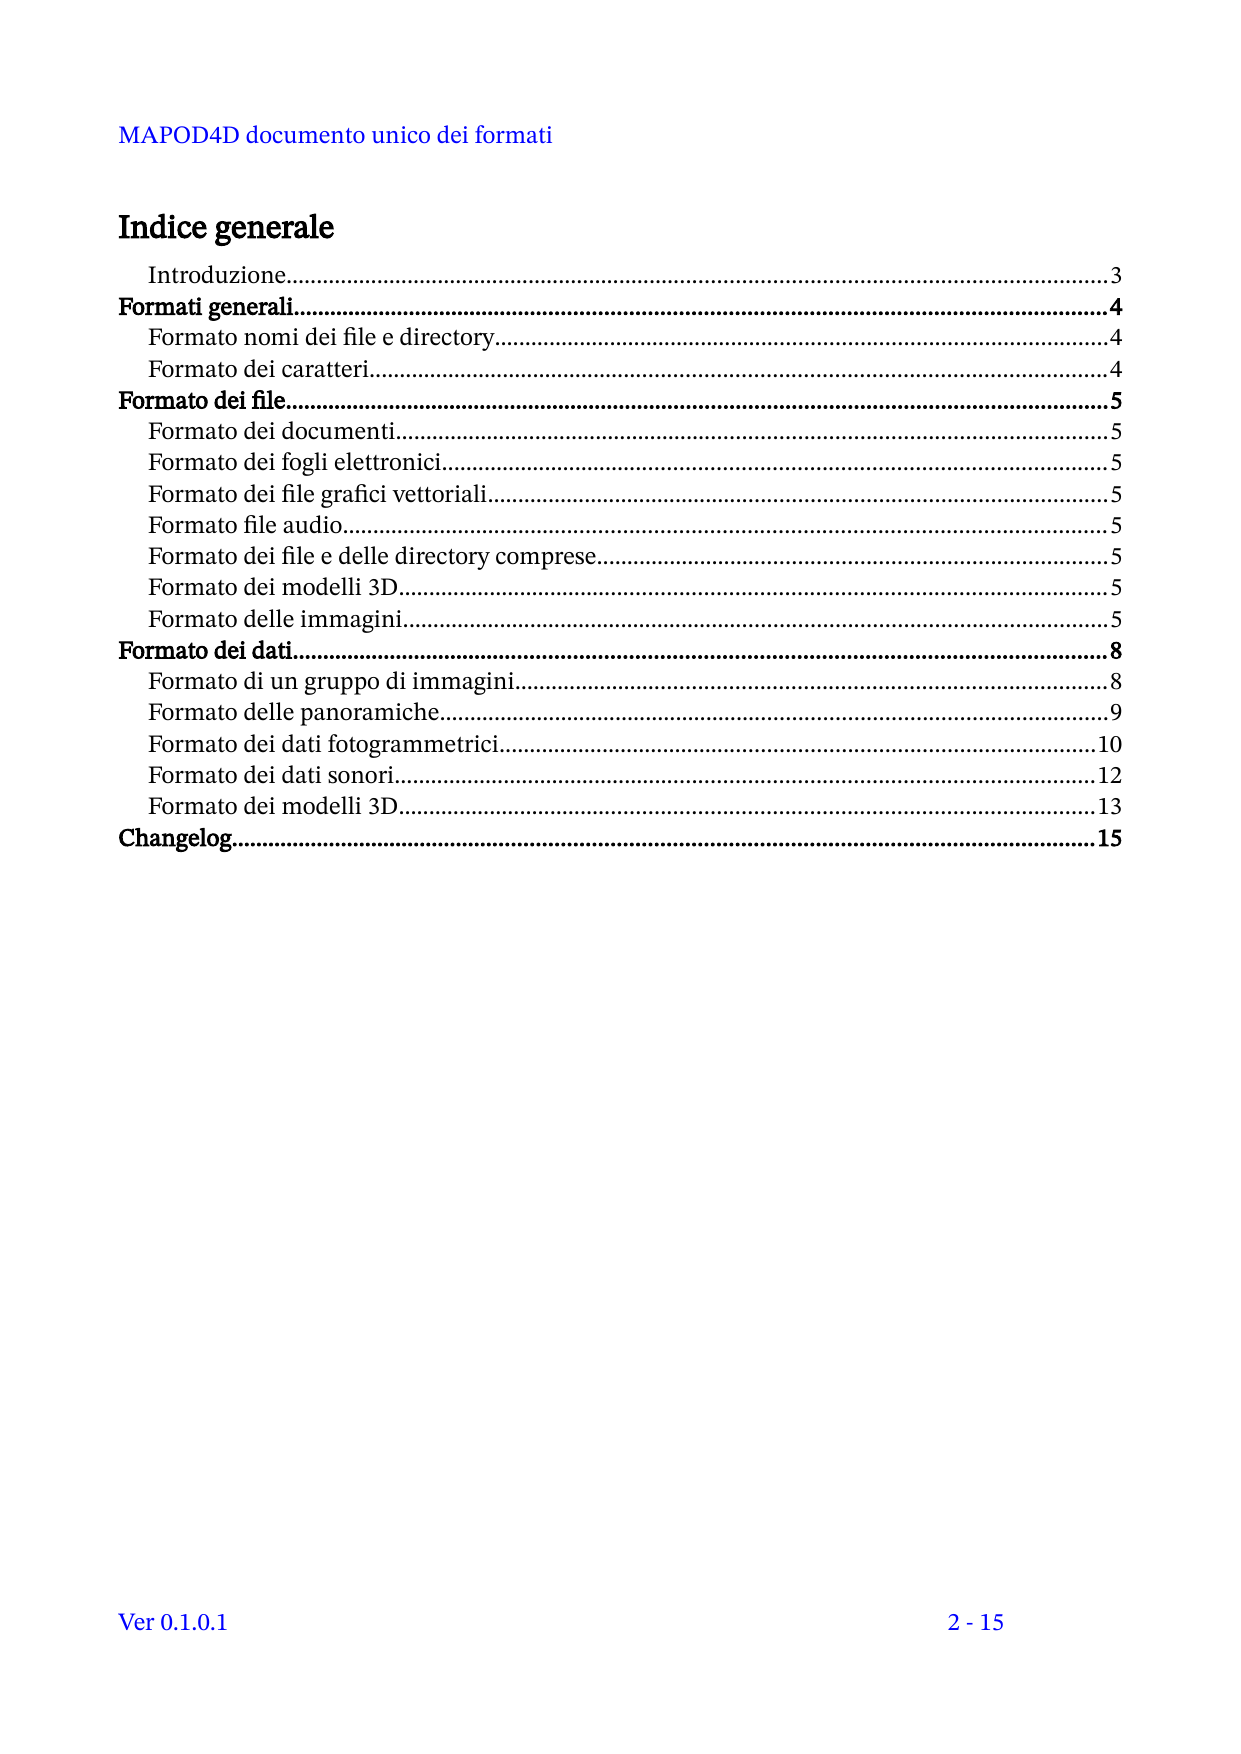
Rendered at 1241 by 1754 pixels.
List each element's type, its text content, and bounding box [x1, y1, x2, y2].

text Formato dei dati 8 [118, 633, 1122, 664]
text Formato dei dati sonori 12 [148, 758, 1122, 789]
text Formato dei documenti 5 [148, 414, 1122, 446]
text Formato delle immagini 5 [148, 602, 1122, 633]
text Formato di un gruppo di immagini 8 [148, 664, 1122, 696]
text Formato dei modelli 3D 13 [148, 789, 1122, 821]
text Formato dei dati fotogrammetrici 10 [148, 727, 1122, 758]
text Introduzione 3 [148, 258, 1122, 289]
text Formato nomi dei file e directory 4 [148, 321, 1122, 352]
text Changelog 15 [118, 821, 1122, 852]
text Formato delle panoramiche 9 [148, 696, 1122, 727]
subtitle Indice generale [118, 204, 1122, 246]
text Formato dei file grafici vettoriali 5 [148, 477, 1122, 508]
text Formato file audio 5 [148, 508, 1122, 539]
text Formato dei fogli elettronici 5 [148, 446, 1122, 477]
text Formato dei caratteri 4 [148, 352, 1122, 383]
text Formato dei file e delle directory comprese 5 [148, 539, 1122, 571]
text Formato dei modelli 3D 5 [148, 571, 1122, 602]
text Formati generali 4 [118, 289, 1122, 321]
text Formato dei file 5 [118, 383, 1122, 414]
